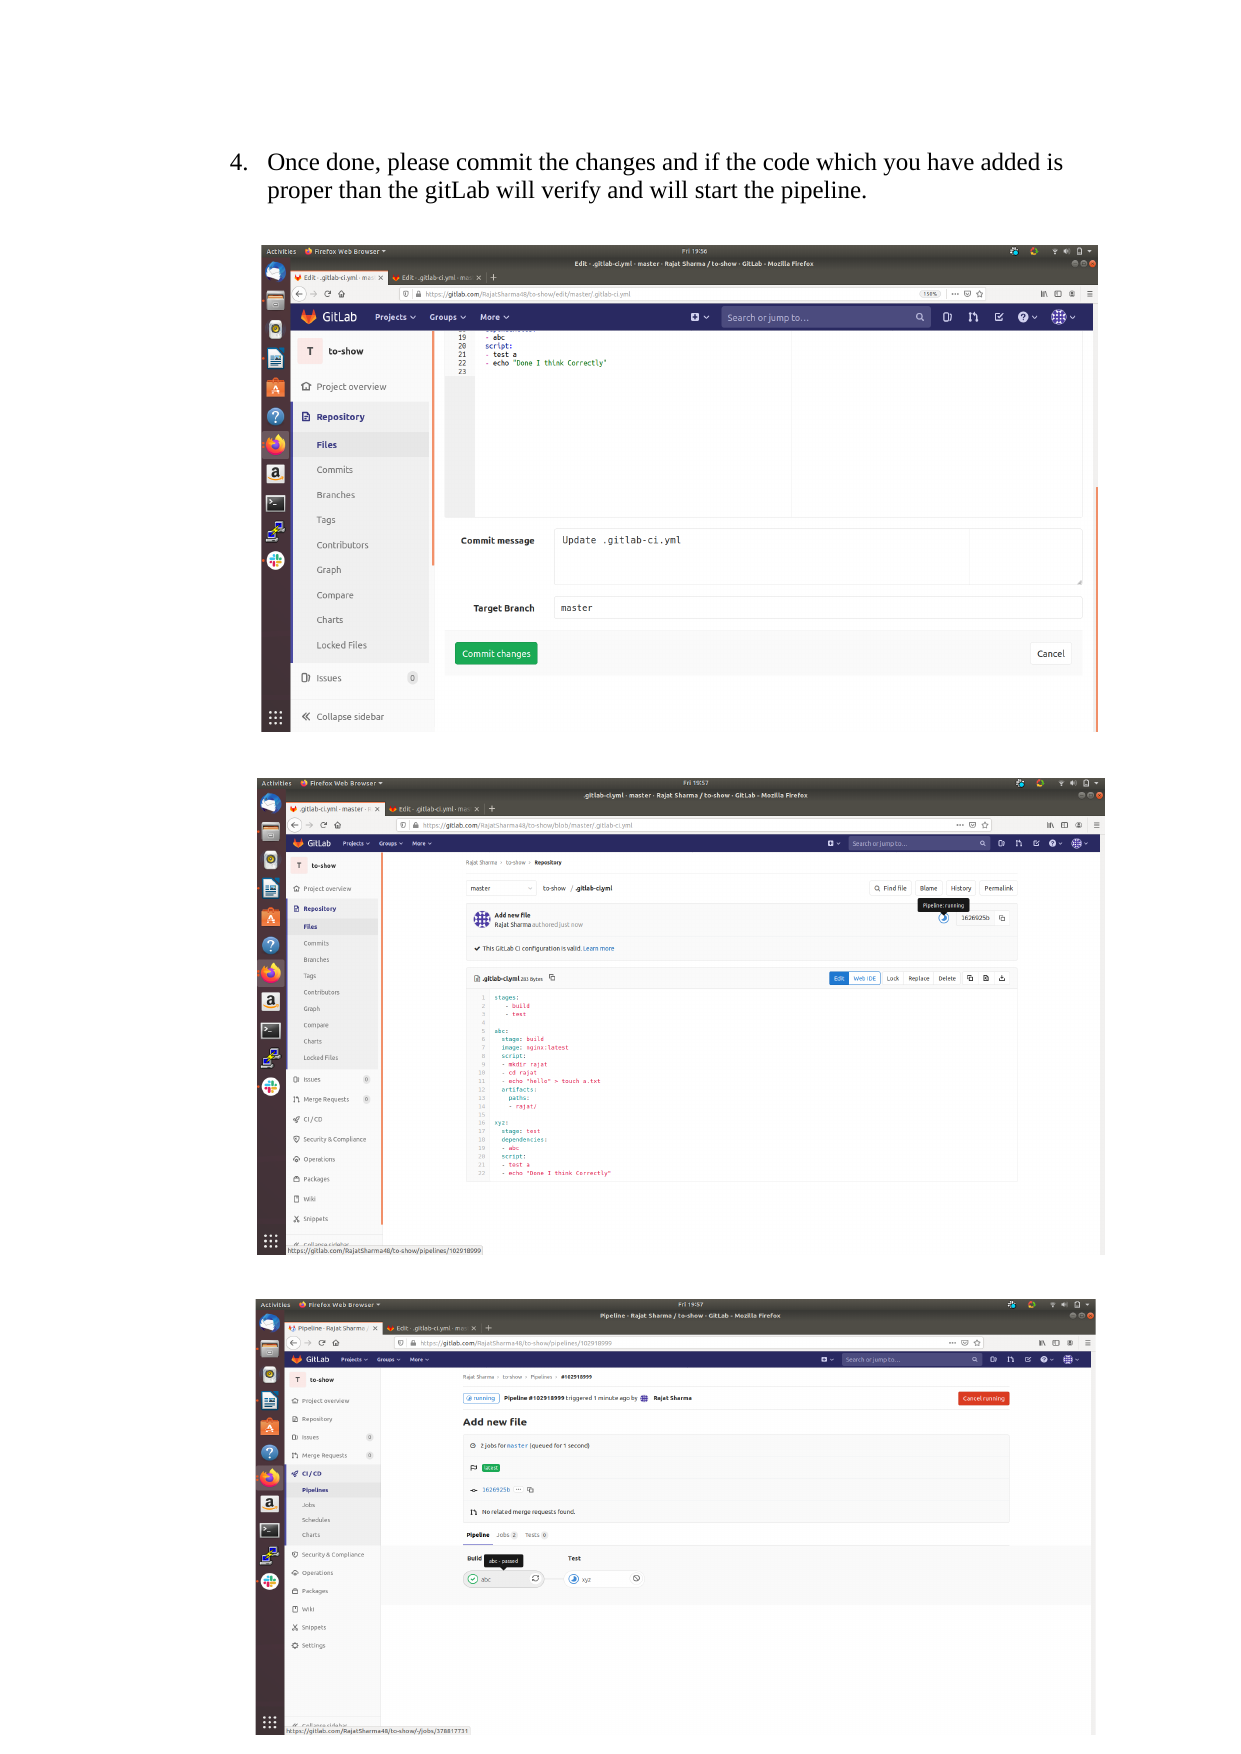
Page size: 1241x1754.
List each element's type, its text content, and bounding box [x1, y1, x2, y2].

picture [261, 245, 1098, 732]
picture [255, 1299, 1096, 1735]
list Once done, please commit the changes and if the code which you have added is proper than the gitLab will verify and will start the pipeline. [229, 147, 1122, 204]
picture [257, 778, 1105, 1255]
